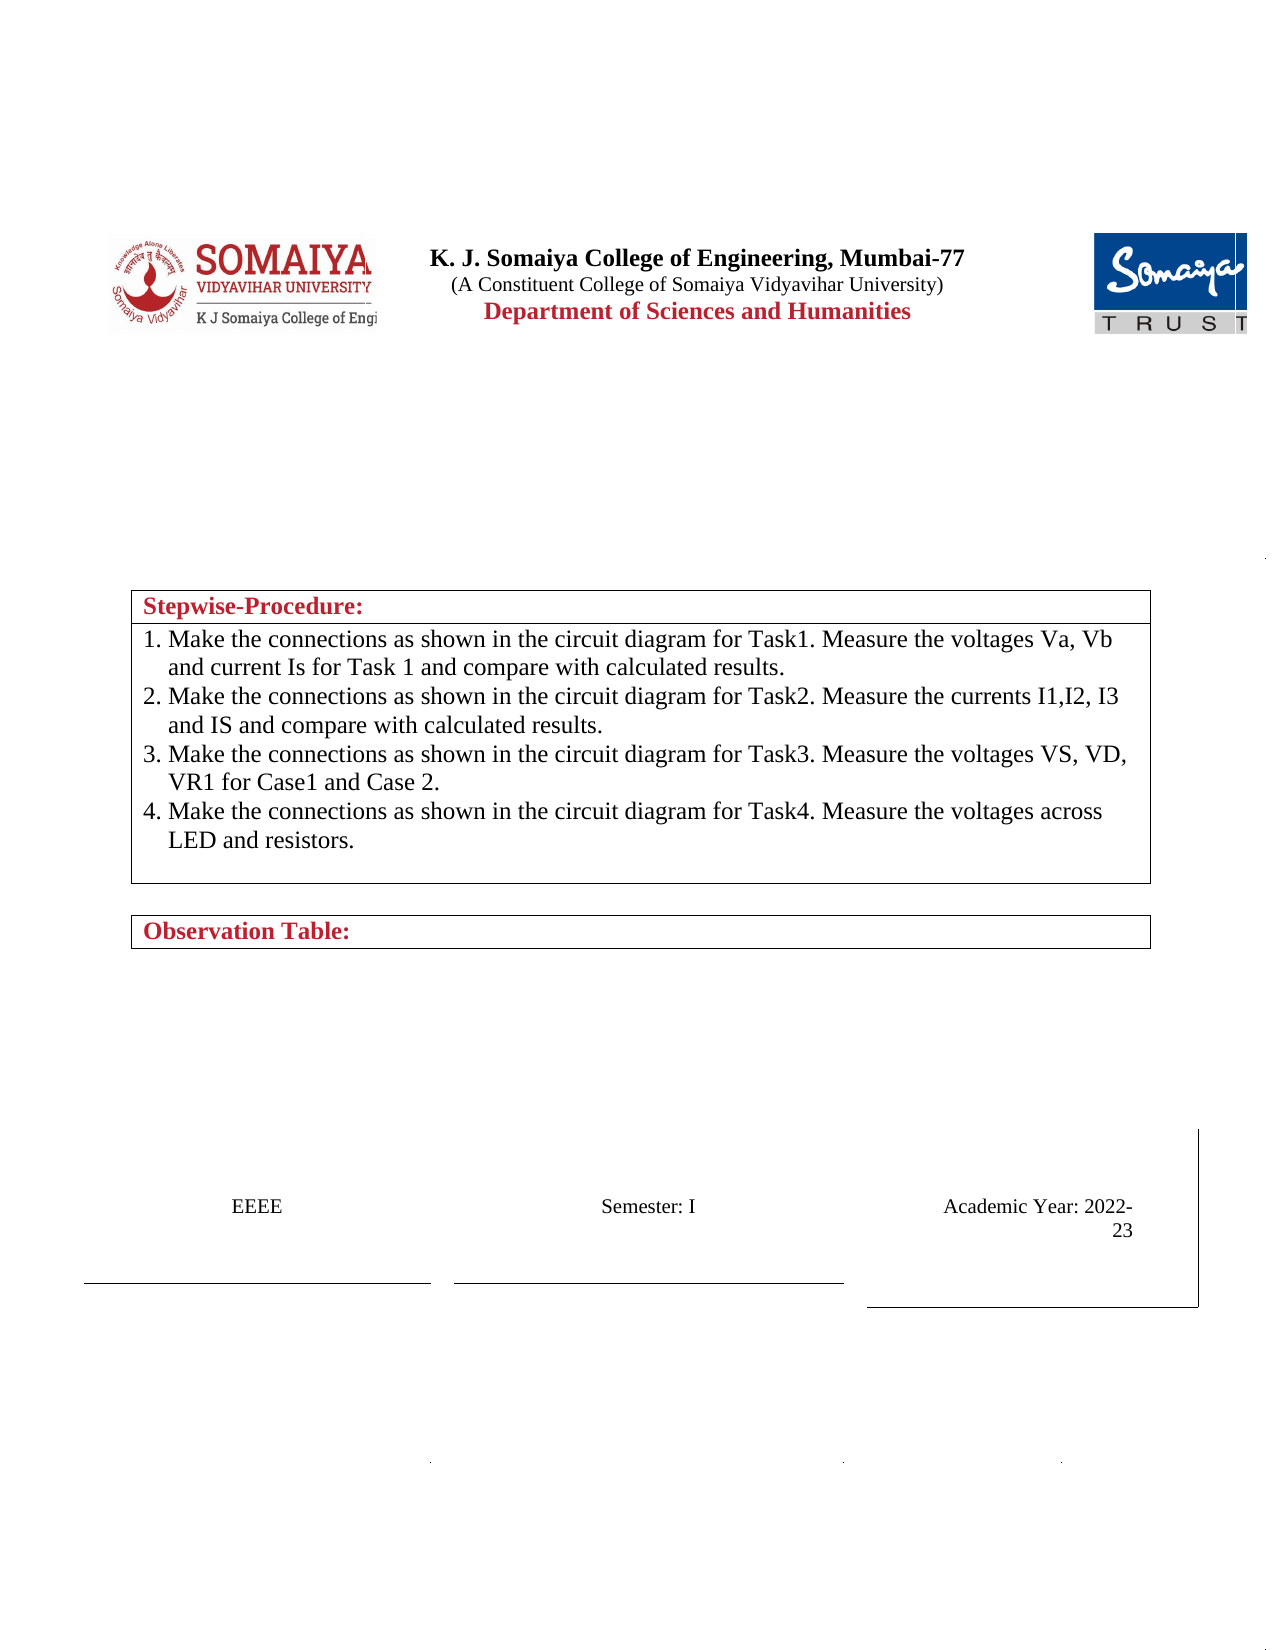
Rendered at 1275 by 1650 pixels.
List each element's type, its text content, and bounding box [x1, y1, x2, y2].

table_header Stepwise-Procedure: [132, 591, 1150, 623]
table_header Observation Table: [132, 916, 1150, 947]
table_cell 1. Make the connections as shown in the circuit diagram for Task1. Measure the voltages Va, Vb and current Is for Task 1 and compare with calculated results. 2. Make the connections as shown in the circuit diagram for Task2. Measure the currents I1,I2, I3 and IS and compare with calculated results. 3. Make the connections as shown in the circuit diagram for Task3. Measure the voltages VS, VD, VR1 for Case1 and Case 2. 4. Make the connections as shown in the circuit diagram for Task4. Measure the voltages across LED and resistors. [132, 624, 1150, 882]
